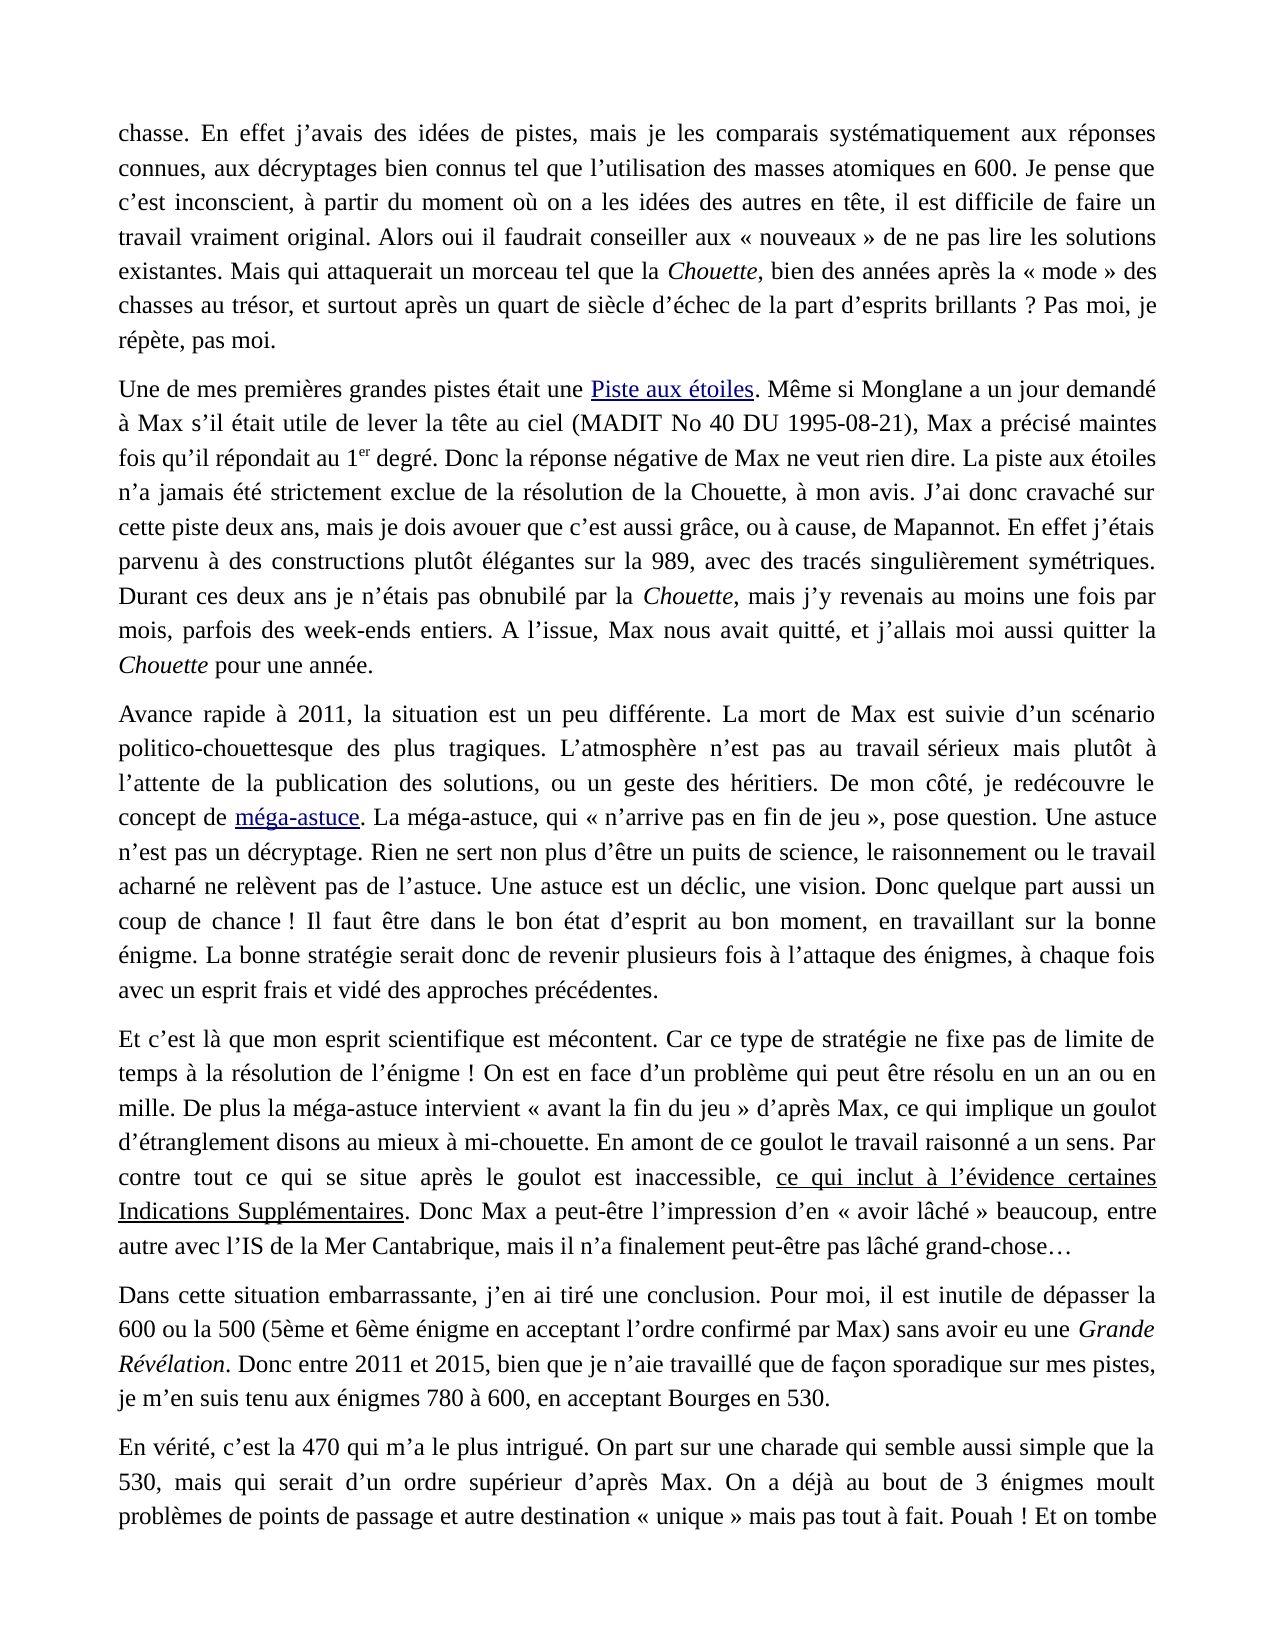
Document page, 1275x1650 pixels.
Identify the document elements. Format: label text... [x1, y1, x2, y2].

text Et c’est là que mon esprit scientifique est mécontent. Car ce type de stratégie ne fixe pas de limite de temps à la résolution de l’énigme ! On est en face d’un problème qui peut être résolu en un an ou en mille. De plus la méga-astuce intervient « avant la fin du jeu » d’après Max, ce qui implique un goulot d’étranglement disons au mieux à mi-chouette. En amont de ce goulot le travail raisonné a un sens. Par contre tout ce qui se situe après le goulot est inaccessible, ce qui inclut à l’évidence certaines Indications Supplémentaires. Donc Max a peut-être l’impression d’en « avoir lâché » beaucoup, entre autre avec l’IS de la Mer Cantabrique, mais il n’a finalement peut-être pas lâché grand-chose… [118, 1024, 1157, 1259]
text chasse. En effet j’avais des idées de pistes, mais je les comparais systématiquement aux réponses connues, aux décryptages bien connus tel que l’utilisation des masses atomiques en 600. Je pense que c’est inconscient, à partir du moment où on a les idées des autres en tête, il est difficile de faire un travail vraiment original. Alors oui il faudrait conseiller aux « nouveaux » de ne pas lire les solutions existantes. Mais qui attaquerait un morceau tel que la Chouette, bien des années après la « mode » des chasses au trésor, et surtout après un quart de siècle d’échec de la part d’esprits brillants ? Pas moi, je répète, pas moi. [118, 118, 1157, 354]
text Dans cette situation embarrassante, j’en ai tiré une conclusion. Pour moi, il est inutile de dépasser la 600 ou la 500 (5ème et 6ème énigme en acceptant l’ordre confirmé par Max) sans avoir eu une Grande Révélation. Donc entre 2011 et 2015, bien que je n’aie travaillé que de façon sporadique sur mes pistes, je m’en suis tenu aux énigmes 780 à 600, en acceptant Bourges en 530. [118, 1280, 1157, 1412]
text Avance rapide à 2011, la situation est un peu différente. La mort de Max est suivie d’un scénario politico-chouettesque des plus tragiques. L’atmosphère n’est pas au travail sérieux mais plutôt à l’attente de la publication des solutions, ou un geste des héritiers. De mon côté, je redécouvre le concept de méga-astuce. La méga-astuce, qui « n’arrive pas en fin de jeu », pose question. Une astuce n’est pas un décryptage. Rien ne sert non plus d’être un puits de science, le raisonnement ou le travail acharné ne relèvent pas de l’astuce. Une astuce est un déclic, une vision. Donc quelque part aussi un coup de chance ! Il faut être dans le bon état d’esprit au bon moment, en travaillant sur la bonne énigme. La bonne stratégie serait donc de revenir plusieurs fois à l’attaque des énigmes, à chaque fois avec un esprit frais et vidé des approches précédentes. [118, 699, 1157, 1003]
text Une de mes premières grandes pistes était une Piste aux étoiles. Même si Monglane a un jour demandé à Max s’il était utile de lever la tête au ciel (MADIT No 40 DU 1995-08-21), Max a précisé maintes fois qu’il répondait au 1er degré. Donc la réponse négative de Max ne veut rien dire. La piste aux étoiles n’a jamais été strictement exclue de la résolution de la Chouette, à mon avis. J’ai donc cravaché sur cette piste deux ans, mais je dois avouer que c’est aussi grâce, ou à cause, de Mapannot. En effet j’étais parvenu à des constructions plutôt élégantes sur la 989, avec des tracés singulièrement symétriques. Durant ces deux ans je n’étais pas obnubilé par la Chouette, mais j’y revenais au moins une fois par mois, parfois des week-ends entiers. A l’issue, Max nous avait quitté, et j’allais moi aussi quitter la Chouette pour une année. [118, 374, 1157, 679]
text En vérité, c’est la 470 qui m’a le plus intrigué. On part sur une charade qui semble aussi simple que la 530, mais qui serait d’un ordre supérieur d’après Max. On a déjà au bout de 3 énigmes moult problèmes de points de passage et autre destination « unique » mais pas tout à fait. Pouah ! Et on tombe [118, 1432, 1157, 1530]
